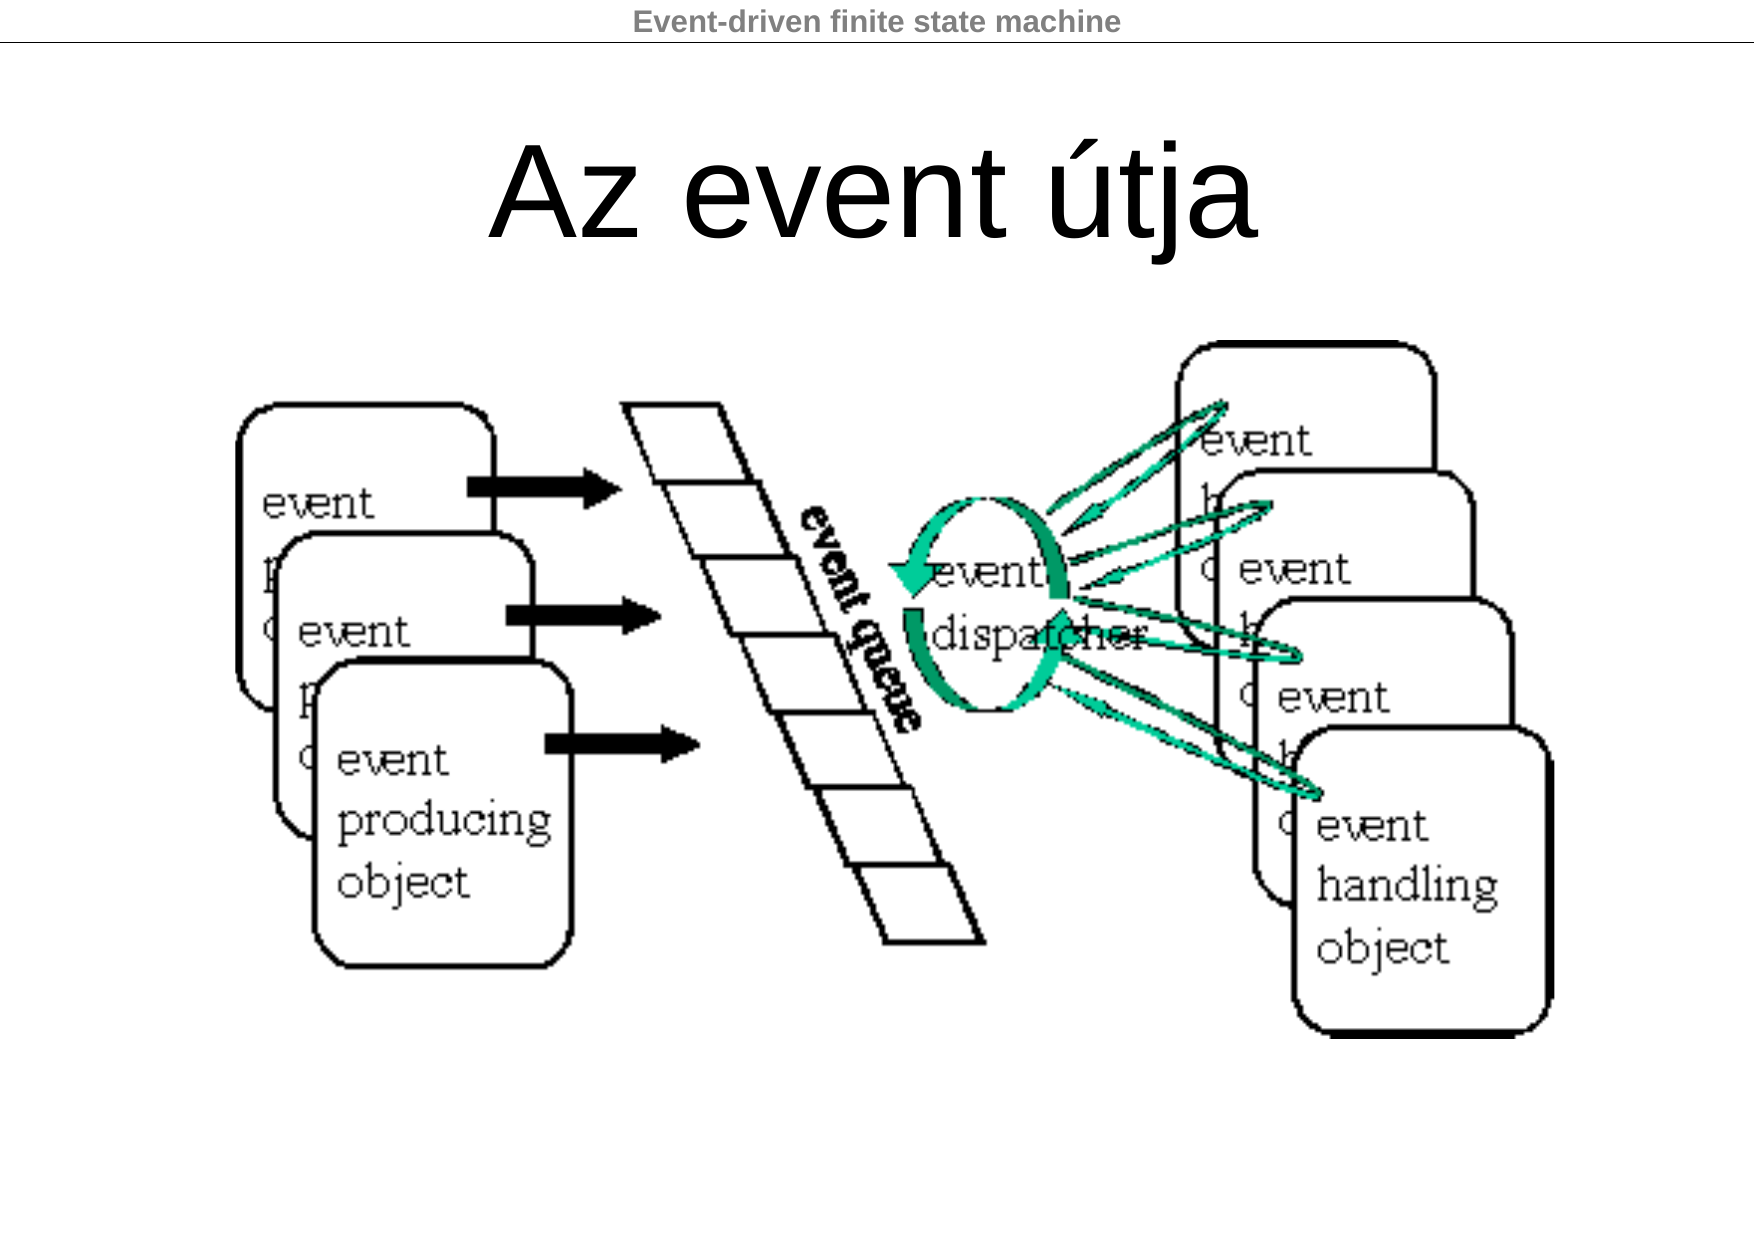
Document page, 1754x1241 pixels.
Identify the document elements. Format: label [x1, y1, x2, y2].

picture [235, 340, 1555, 1039]
